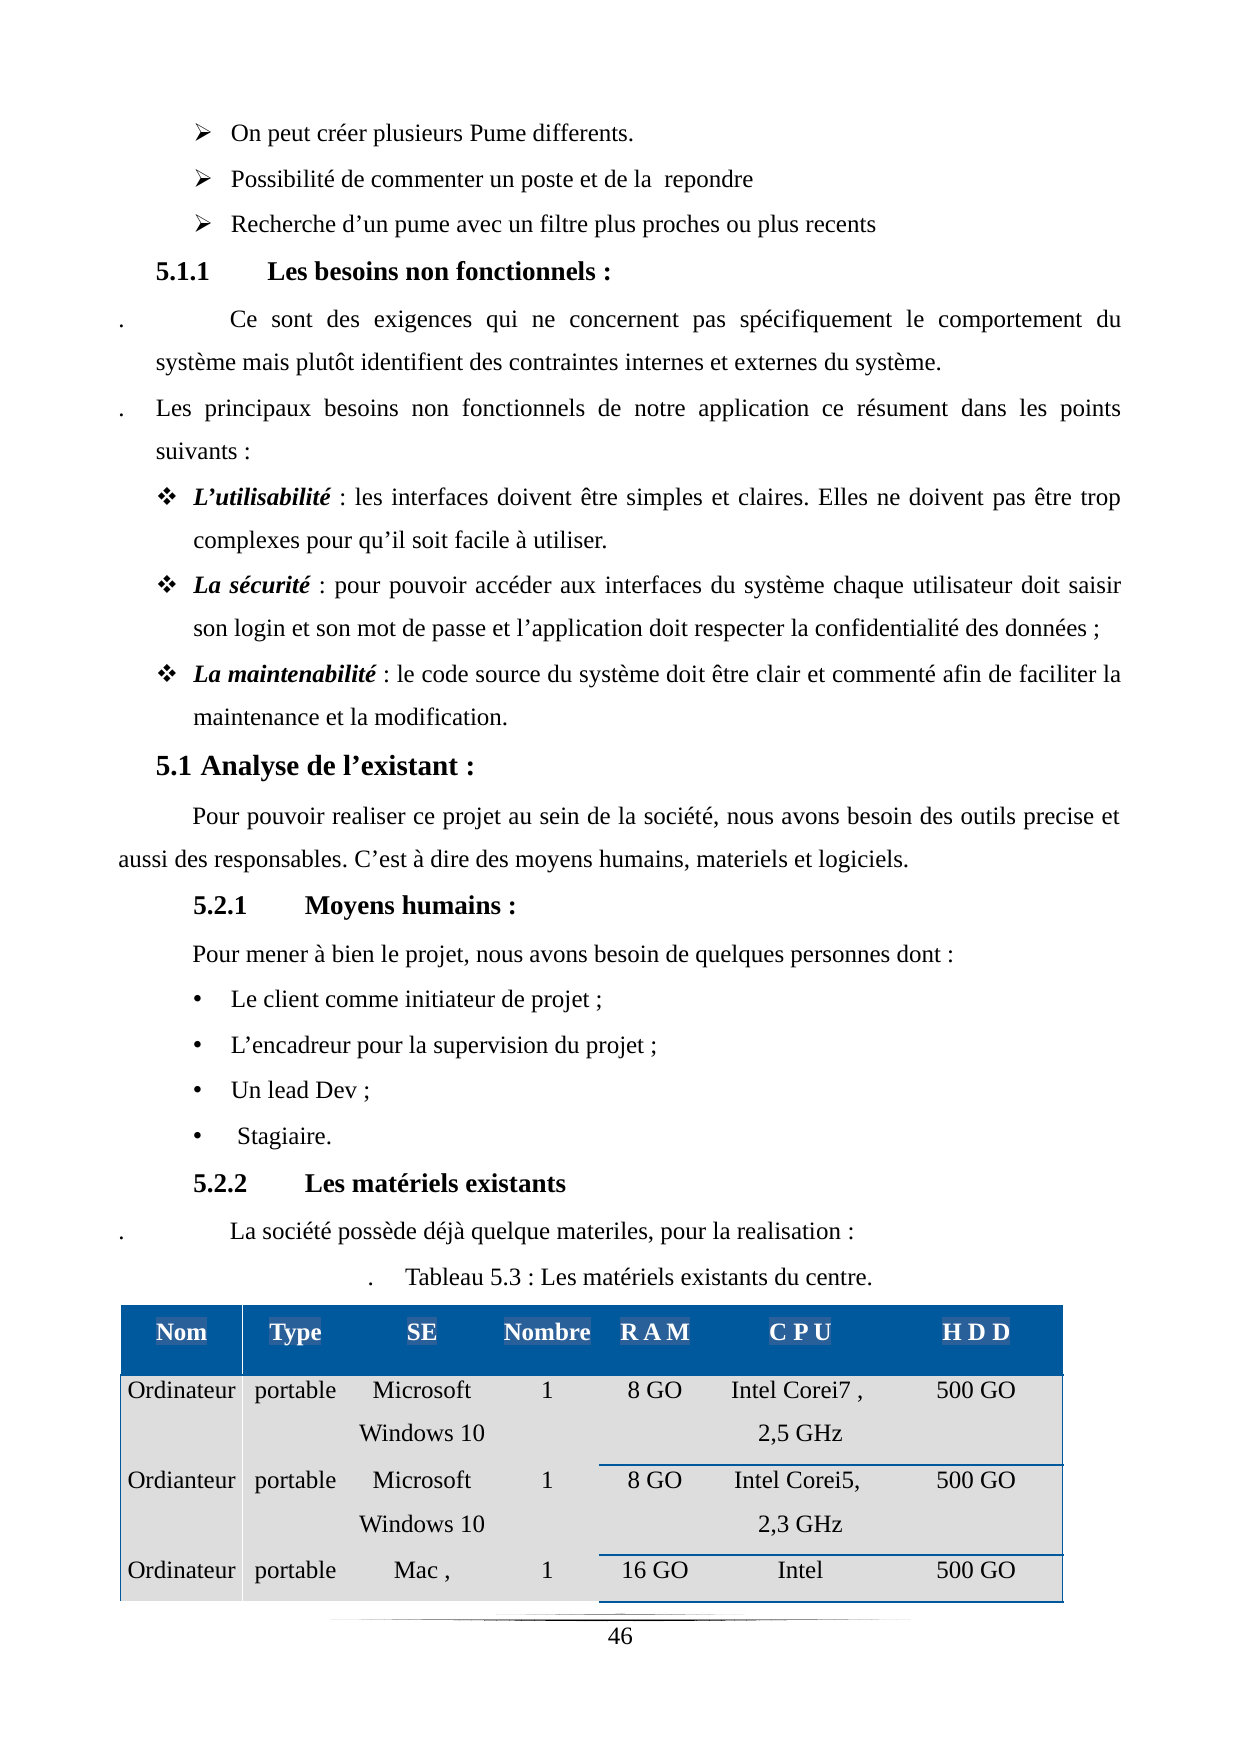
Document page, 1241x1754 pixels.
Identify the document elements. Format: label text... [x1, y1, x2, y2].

subtitle Les principaux besoins non fonctionnels de notre application ce résument dans les points suivants : [118, 393, 1122, 465]
table_cell Intel Corei5, 2,3 GHz [711, 1466, 889, 1554]
table_cell Intel Corei7 , 2,5 GHz [711, 1376, 889, 1464]
table_header Type [243, 1305, 348, 1374]
list Stagiaire. [193, 1121, 1122, 1150]
table_header Nombre [496, 1305, 599, 1374]
list Possibilité de commenter un poste et de la repondre [193, 164, 1122, 192]
picture [171, 1613, 1069, 1622]
table_cell 8 GO [599, 1466, 711, 1554]
list La sécurité : pour pouvoir accéder aux interfaces du système chaque utilisateur doit saisir son login et son mot de passe et l’application doit respecter la confidentialité des données ; [156, 570, 1122, 642]
table_cell 8 GO [599, 1376, 711, 1464]
list Le client comme initiateur de projet ; [193, 984, 1122, 1013]
list Recherche d’un pume avec un filtre plus proches ou plus recents [193, 209, 1122, 238]
table_header R A M [599, 1305, 711, 1374]
subtitle Ce sont des exigences qui ne concernent pas spécifiquement le comportement du système mais plutôt identifient des contraintes internes et externes du système. [118, 304, 1122, 376]
text Pour pouvoir realiser ce projet au sein de la société, nous avons besoin des outils precise et aussi des responsables. C’est à dire des moyens humains, materiels et logiciels. [118, 801, 1122, 873]
table_cell Mac , [348, 1554, 496, 1601]
subtitle La société possède déjà quelque materiles, pour la realisation : [118, 1216, 1122, 1245]
table_cell portable [243, 1464, 348, 1554]
table_header H D D [889, 1305, 1063, 1374]
table_header SE [348, 1305, 496, 1374]
table_cell Intel [711, 1556, 889, 1601]
list L’encadreur pour la supervision du projet ; [193, 1030, 1122, 1059]
subtitle Tableau 5.3 : Les matériels existants du centre. [118, 1262, 1122, 1290]
table_cell portable [243, 1376, 348, 1464]
table_cell Microsoft Windows 10 [348, 1464, 496, 1554]
list Les besoins non fonctionnels : [156, 255, 1122, 286]
table_cell portable [243, 1554, 348, 1601]
list Moyens humains : [193, 889, 1122, 921]
table_cell Microsoft Windows 10 [348, 1376, 496, 1464]
list L’utilisabilité : les interfaces doivent être simples et claires. Elles ne doivent pas être trop complexes pour qu’il soit facile à utiliser. [156, 482, 1122, 553]
table_cell 1 [496, 1554, 599, 1601]
table_cell Ordianteur [121, 1464, 242, 1554]
table_header Nom [121, 1305, 242, 1374]
list On peut créer plusieurs Pume differents. [193, 118, 1122, 147]
list Les matériels existants [193, 1167, 1122, 1198]
list La maintenabilité : le code source du système doit être clair et commenté afin de faciliter la maintenance et la modification. [156, 659, 1122, 731]
table_cell 1 [496, 1464, 599, 1554]
table_cell 1 [496, 1376, 599, 1464]
table_cell 16 GO [599, 1556, 711, 1601]
table_cell Ordinateur [121, 1376, 242, 1464]
table_cell 500 GO [889, 1466, 1062, 1554]
list Un lead Dev ; [193, 1076, 1122, 1104]
text Pour mener à bien le projet, nous avons besoin de quelques personnes dont : [118, 939, 1122, 967]
table_cell 500 GO [889, 1376, 1062, 1464]
list Analyse de l’existant : [156, 748, 1122, 781]
table_cell Ordinateur [121, 1554, 242, 1601]
table_header C P U [711, 1305, 889, 1374]
table_cell 500 GO [889, 1556, 1062, 1601]
